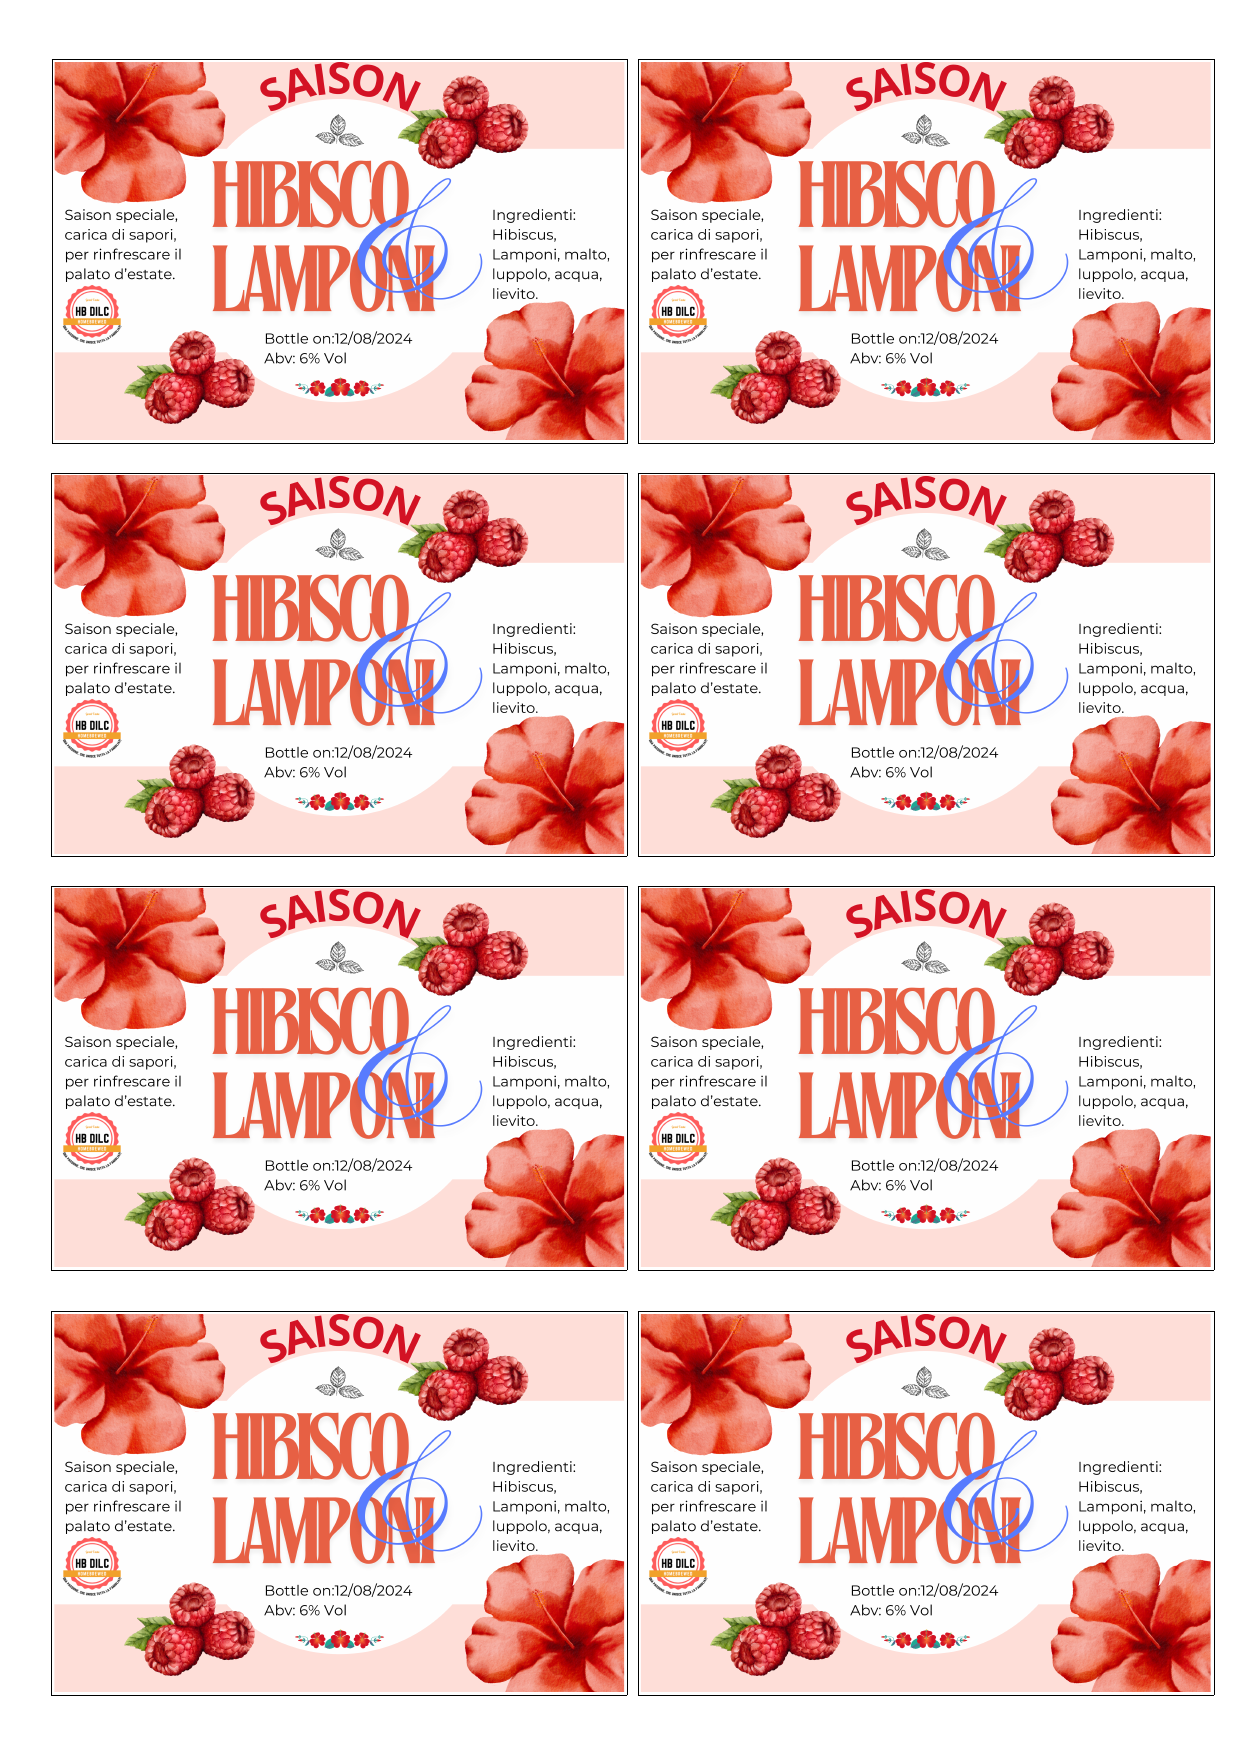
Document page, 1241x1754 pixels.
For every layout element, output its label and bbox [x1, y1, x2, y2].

picture [640, 475, 1211, 854]
picture [640, 888, 1211, 1267]
picture [54, 888, 625, 1267]
picture [54, 62, 625, 440]
picture [54, 1314, 625, 1692]
picture [640, 1314, 1211, 1692]
picture [640, 62, 1211, 440]
picture [54, 475, 625, 854]
